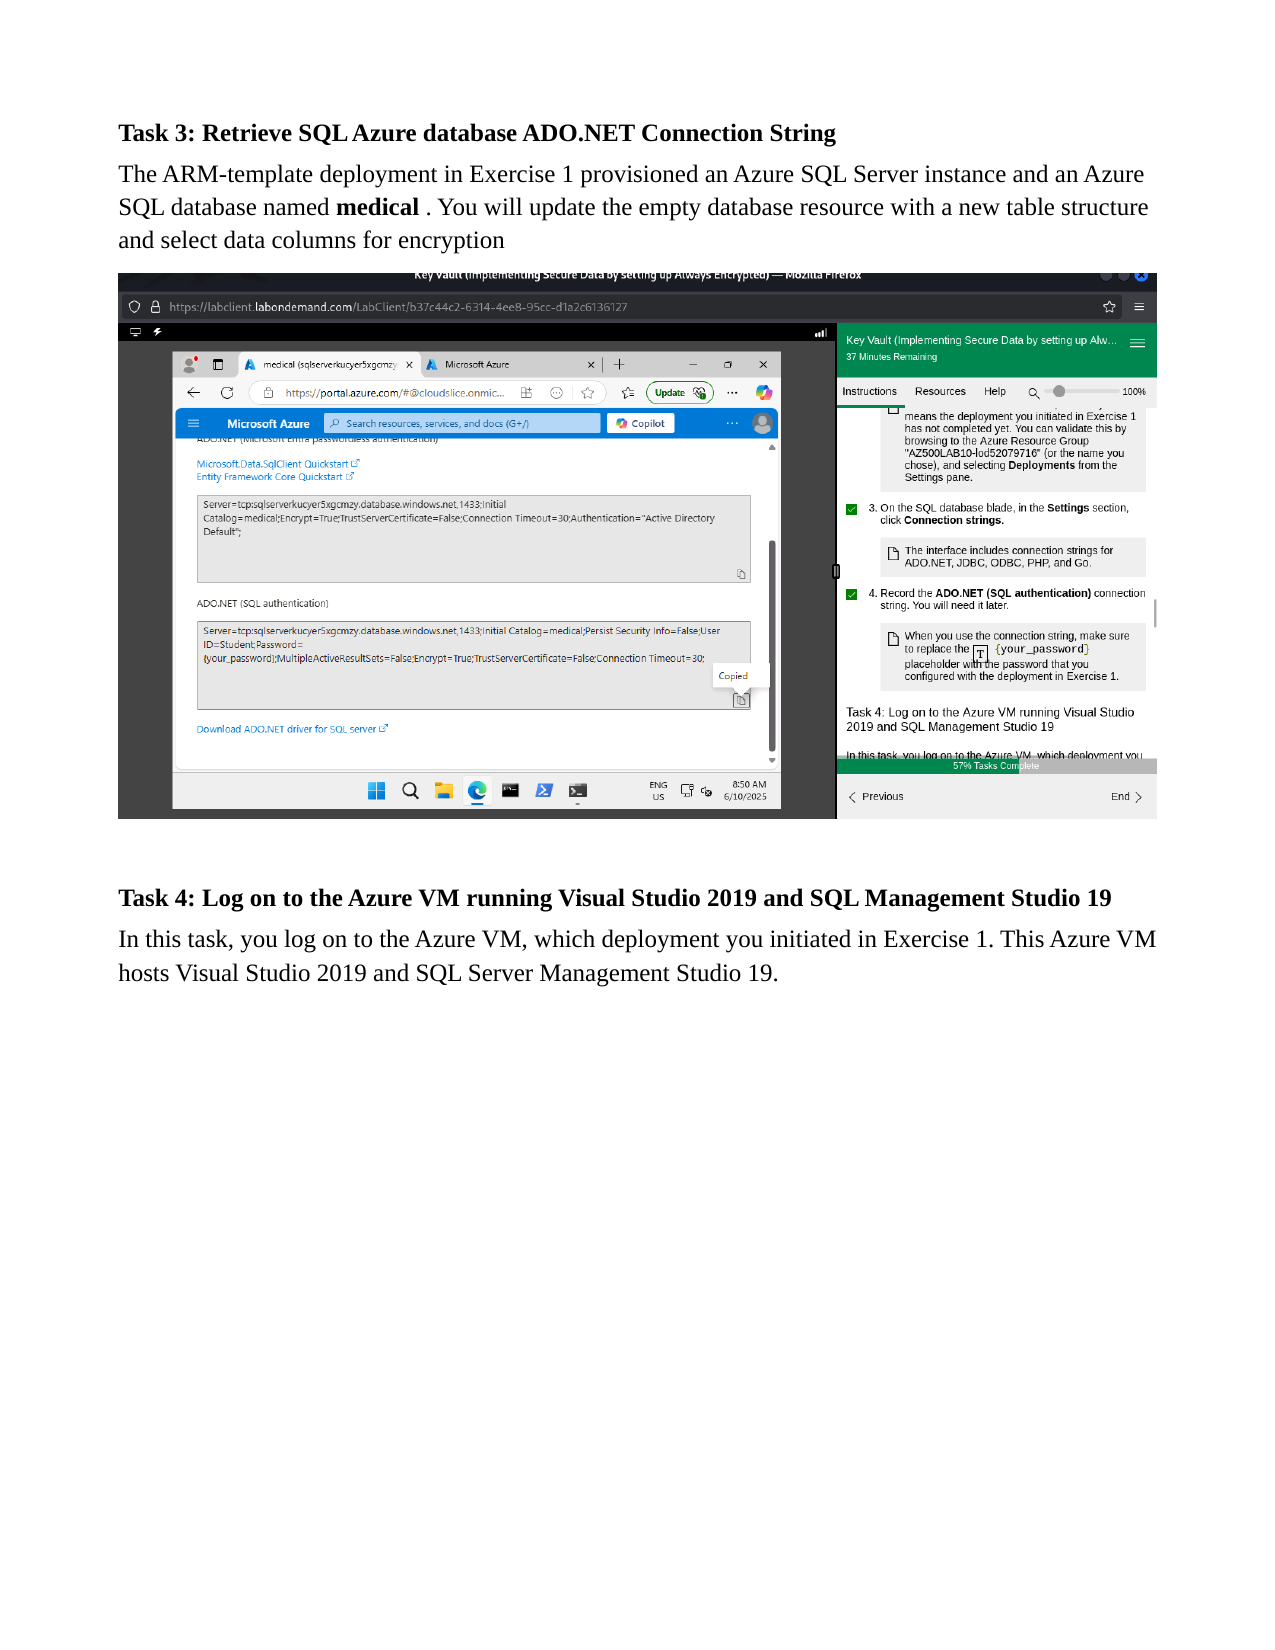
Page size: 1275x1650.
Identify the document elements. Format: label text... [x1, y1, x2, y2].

subtitle Task 4: Log on to the Azure VM running Visual Studio 2019 and SQL Management Studio 19 [118, 883, 1157, 912]
text In this task, you log on to the Azure VM, which deployment you initiated in Exercise 1. This Azure VM hosts Visual Studio 2019 and SQL Server Management Studio 19. [118, 924, 1157, 986]
picture [118, 273, 1157, 819]
text The ARM-template deployment in Exercise 1 provisioned an Azure SQL Server instance and an Azure SQL database named medical . You will update the empty database resource with a new table structure and select data columns for encryption [118, 159, 1157, 254]
subtitle Task 3: Retrieve SQL Azure database ADO.NET Connection String [118, 118, 1157, 147]
